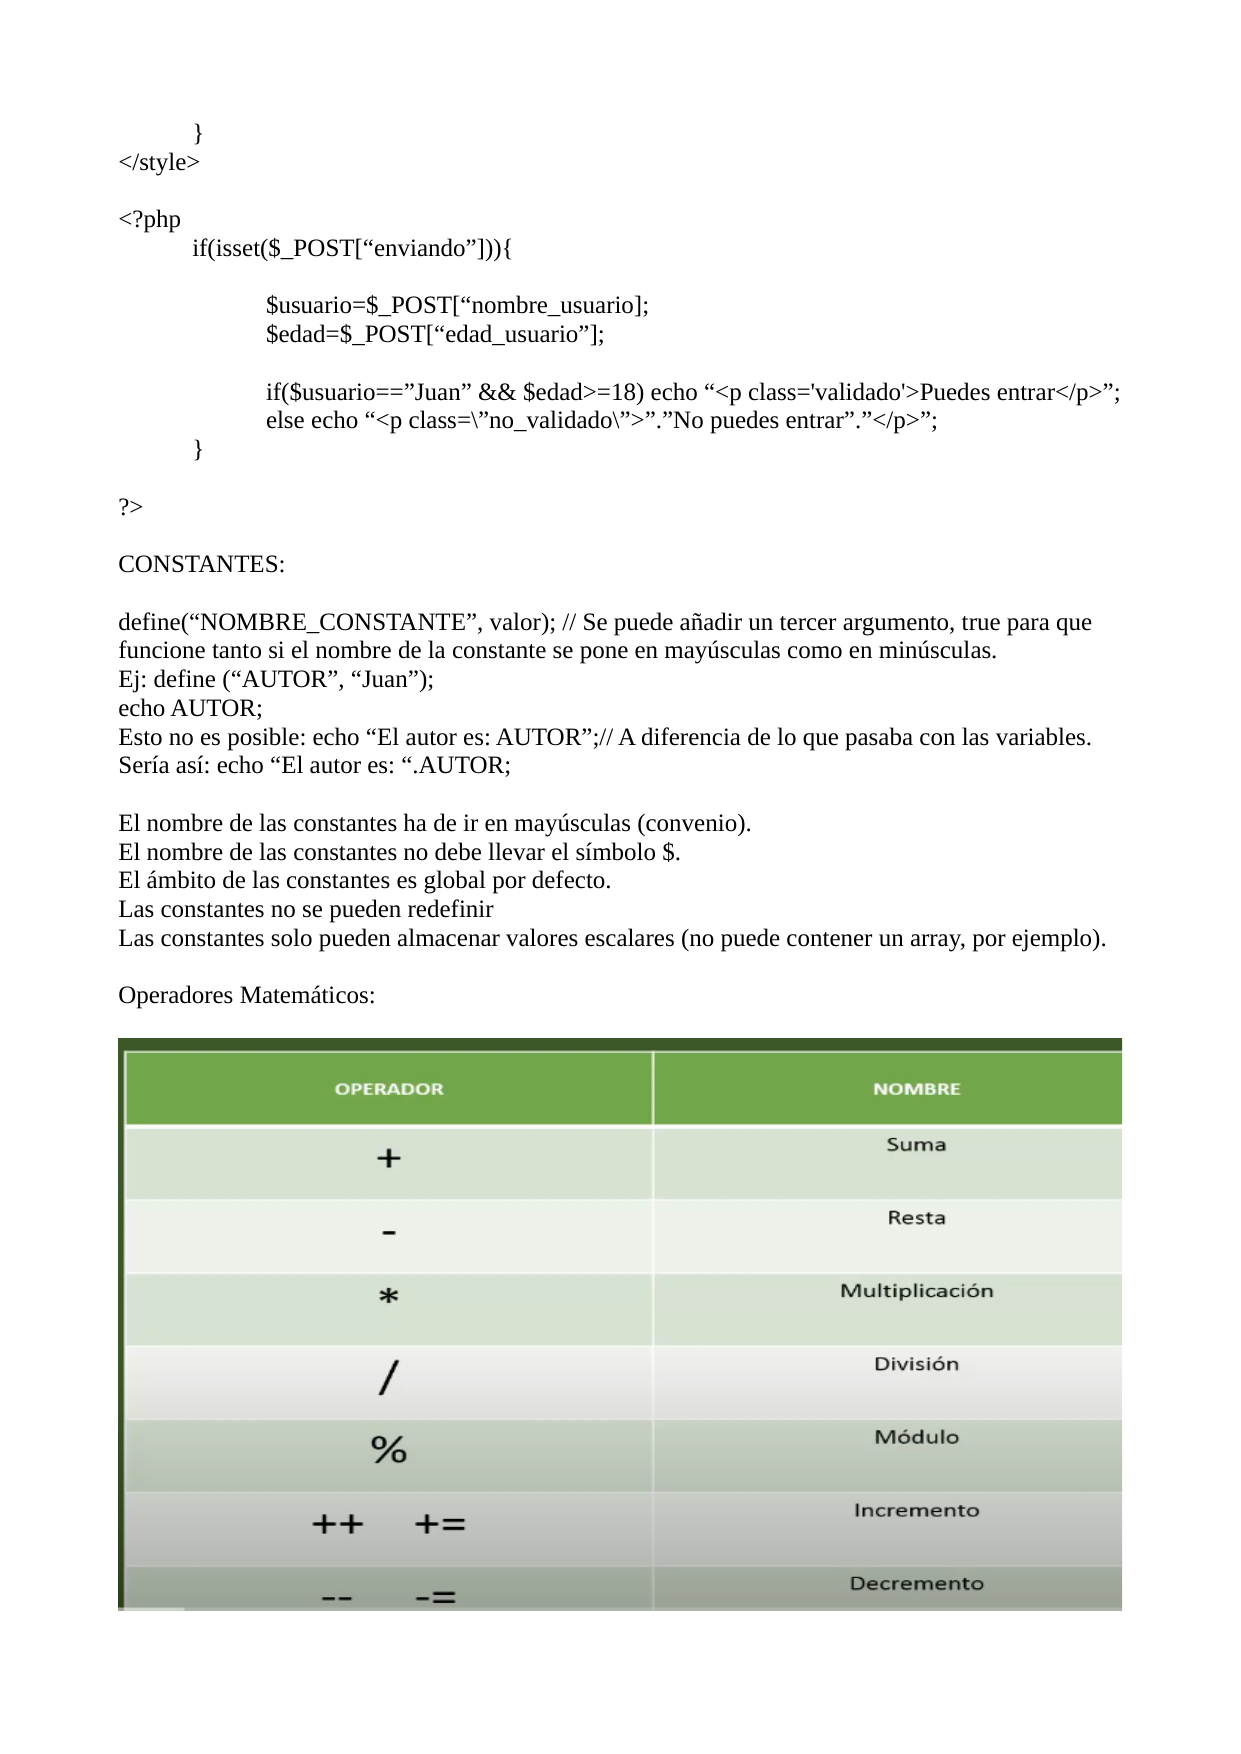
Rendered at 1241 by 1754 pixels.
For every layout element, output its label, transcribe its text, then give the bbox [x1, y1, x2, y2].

text ?> [118, 492, 1122, 521]
text $usuario=$_POST[“nombre_usuario]; [118, 291, 1122, 319]
text El nombre de las constantes ha de ir en mayúsculas (convenio). [118, 808, 1122, 837]
text Ej: define (“AUTOR”, “Juan”); [118, 664, 1122, 693]
text Esto no es posible: echo “El autor es: AUTOR”;// A diferencia de lo que pasaba con las variables. [118, 722, 1122, 751]
picture [118, 1038, 1123, 1611]
text El ámbito de las constantes es global por defecto. [118, 866, 1122, 894]
text if($usuario==”Juan” && $edad>=18) echo “<p class='validado'>Puedes entrar</p>”; [118, 377, 1122, 406]
text El nombre de las constantes no debe llevar el símbolo $. [118, 837, 1122, 866]
text Sería así: echo “El autor es: “.AUTOR; [118, 751, 1122, 779]
text Las constantes no se pueden redefinir [118, 894, 1122, 923]
text define(“NOMBRE_CONSTANTE”, valor); // Se puede añadir un tercer argumento, true para que funcione tanto si el nombre de la constante se pone en mayúsculas como en minúsculas. [118, 607, 1122, 664]
text <?php [118, 204, 1122, 233]
text echo AUTOR; [118, 693, 1122, 722]
text if(isset($_POST[“enviando”])){ [118, 233, 1122, 262]
text } [118, 434, 1122, 463]
text Operadores Matemáticos: [118, 981, 1122, 1009]
text CONSTANTES: [118, 549, 1122, 578]
text $edad=$_POST[“edad_usuario”]; [118, 319, 1122, 348]
text Las constantes solo pueden almacenar valores escalares (no puede contener un array, por ejemplo). [118, 923, 1122, 952]
text } [118, 118, 1122, 147]
text else echo “<p class=\”no_validado\”>”.”No puedes entrar”.”</p>”; [118, 406, 1122, 434]
text </style> [118, 147, 1122, 176]
